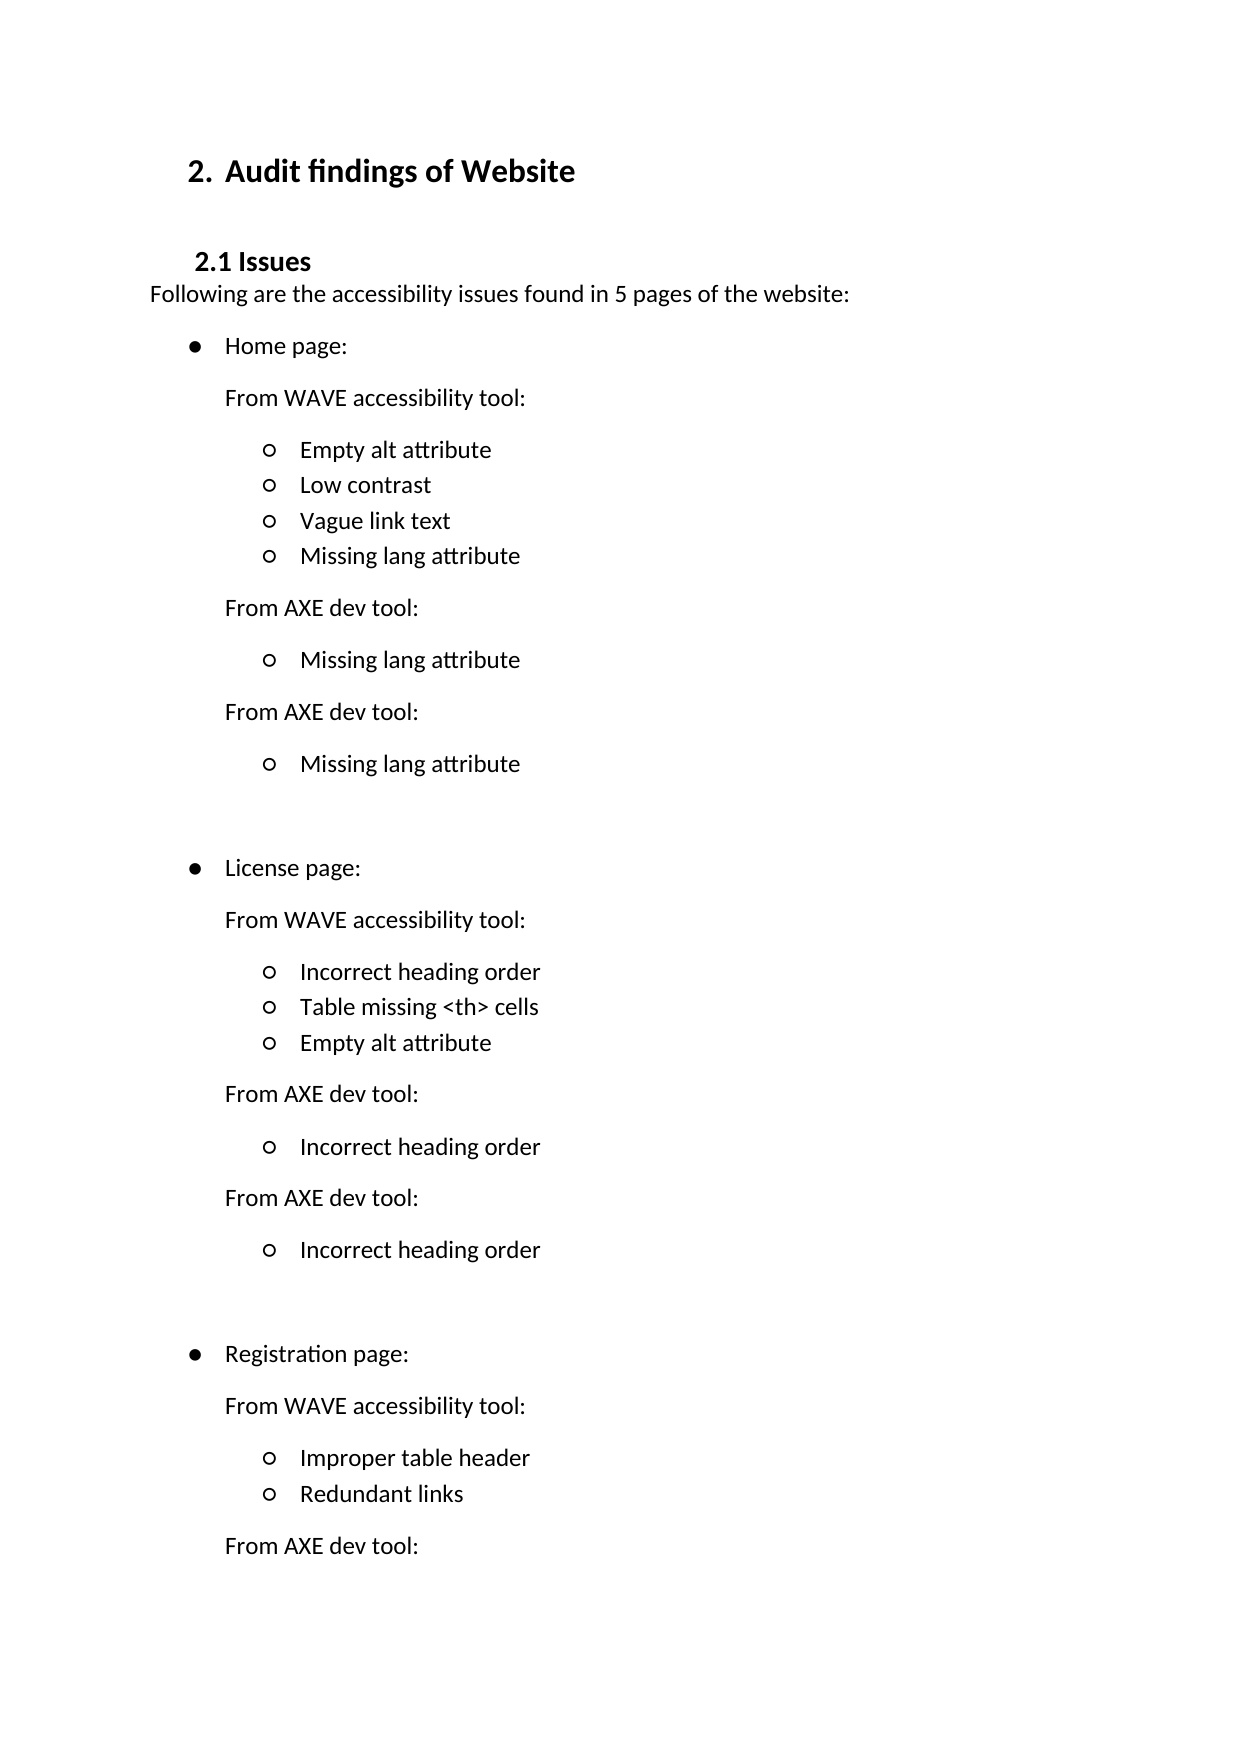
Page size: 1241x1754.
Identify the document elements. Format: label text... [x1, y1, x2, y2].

subtitle 2.1 Issues [194, 243, 1090, 278]
list Incorrect heading order [262, 956, 1090, 987]
text From WAVE accessibility tool: [150, 382, 1090, 413]
list Redundant links [262, 1478, 1090, 1508]
subtitle Audit findings of Website [187, 150, 1090, 191]
list Empty alt attribute [262, 434, 1090, 465]
text From AXE dev tool: [150, 1530, 1090, 1560]
list Incorrect heading order [262, 1234, 1090, 1265]
list Vague link text [262, 505, 1090, 535]
list Table missing <th> cells [262, 991, 1090, 1022]
list Incorrect heading order [262, 1131, 1090, 1161]
text From WAVE accessibility tool: [150, 1391, 1090, 1421]
list Missing lang attribute [262, 644, 1090, 675]
text From AXE dev tool: [150, 696, 1090, 727]
list Missing lang attribute [262, 748, 1090, 779]
list Improper table header [262, 1442, 1090, 1473]
text From AXE dev tool: [150, 1079, 1090, 1109]
list Missing lang attribute [262, 540, 1090, 571]
list License page: [187, 852, 1090, 883]
text From AXE dev tool: [150, 592, 1090, 623]
list Home page: [187, 330, 1090, 361]
text Following are the accessibility issues found in 5 pages of the website: [150, 278, 1090, 309]
list Empty alt attribute [262, 1027, 1090, 1057]
list Low contrast [262, 469, 1090, 500]
text From AXE dev tool: [150, 1183, 1090, 1213]
text From WAVE accessibility tool: [150, 904, 1090, 934]
list Registration page: [187, 1338, 1090, 1369]
